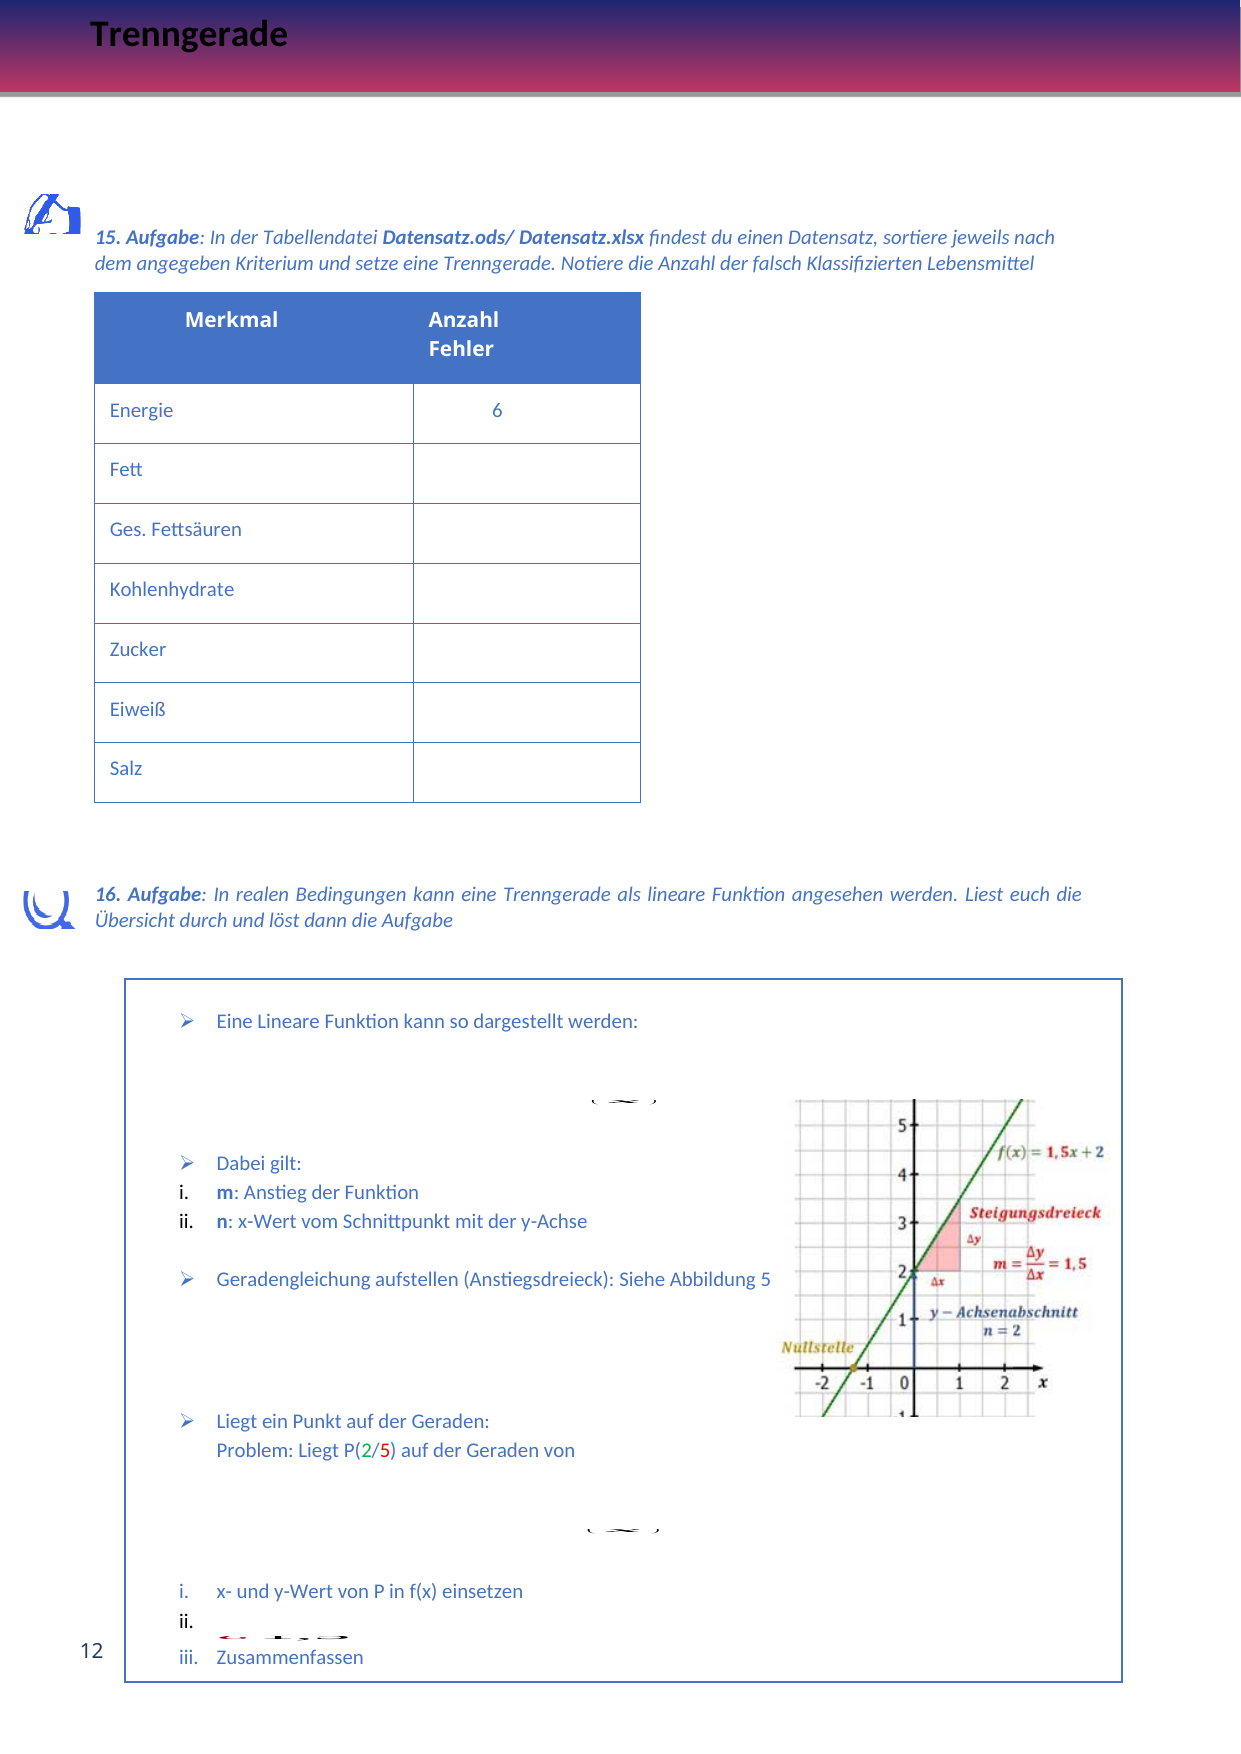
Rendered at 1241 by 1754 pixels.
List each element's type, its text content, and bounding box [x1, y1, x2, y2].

text 15. Aufgabe: In der Tabellendatei Datensatz.ods/ Datensatz.xlsx findest du einen Datensatz, sortiere jeweils nach dem angegeben Kriterium und setze eine Trenngerade. Notiere die Anzahl der falsch Klassifizierten Lebensmittel [94, 224, 1086, 275]
table_cell Ges. Fettsäuren [95, 504, 413, 563]
table_cell [414, 504, 640, 563]
table_cell Salz [95, 743, 413, 802]
table_cell Fett [95, 444, 413, 503]
list n: x-Wert vom Schnittpunkt mit der y-Achse [179, 1208, 775, 1234]
table_cell [414, 683, 640, 742]
table_cell Zucker [95, 624, 413, 682]
table_cell [414, 444, 640, 503]
list Zusammenfassen [179, 1644, 1106, 1670]
table_cell Kohlenhydrate [95, 564, 413, 622]
list Eine Lineare Funktion kann so dargestellt werden: [179, 1009, 1106, 1034]
list Dabei gilt: [179, 1150, 775, 1175]
table_cell 6 [414, 384, 640, 443]
list Geradengleichung aufstellen (Anstiegsdreieck): Siehe Abbildung 5 [179, 1267, 775, 1292]
table_cell Energie [95, 384, 413, 443]
table_header Anzahl Fehler [414, 293, 640, 383]
list Problem: Liegt P(2/5) auf der Geraden von [216, 1437, 1106, 1463]
list Liegt ein Punkt auf der Geraden: [179, 1408, 1106, 1434]
table_header Merkmal [95, 293, 413, 383]
list m: Anstieg der Funktion [179, 1179, 775, 1204]
text 16. Aufgabe: In realen Bedingungen kann eine Trenngerade als lineare Funktion angesehen werden. Liest euch die Übersicht durch und löst dann die Aufgabe [94, 881, 1086, 932]
table_cell [414, 743, 640, 802]
table_cell Eiweiß [95, 683, 413, 742]
list x- und y-Wert von P in f(x) einsetzen [179, 1579, 1106, 1604]
table_cell [414, 564, 640, 622]
table_cell [414, 624, 640, 682]
